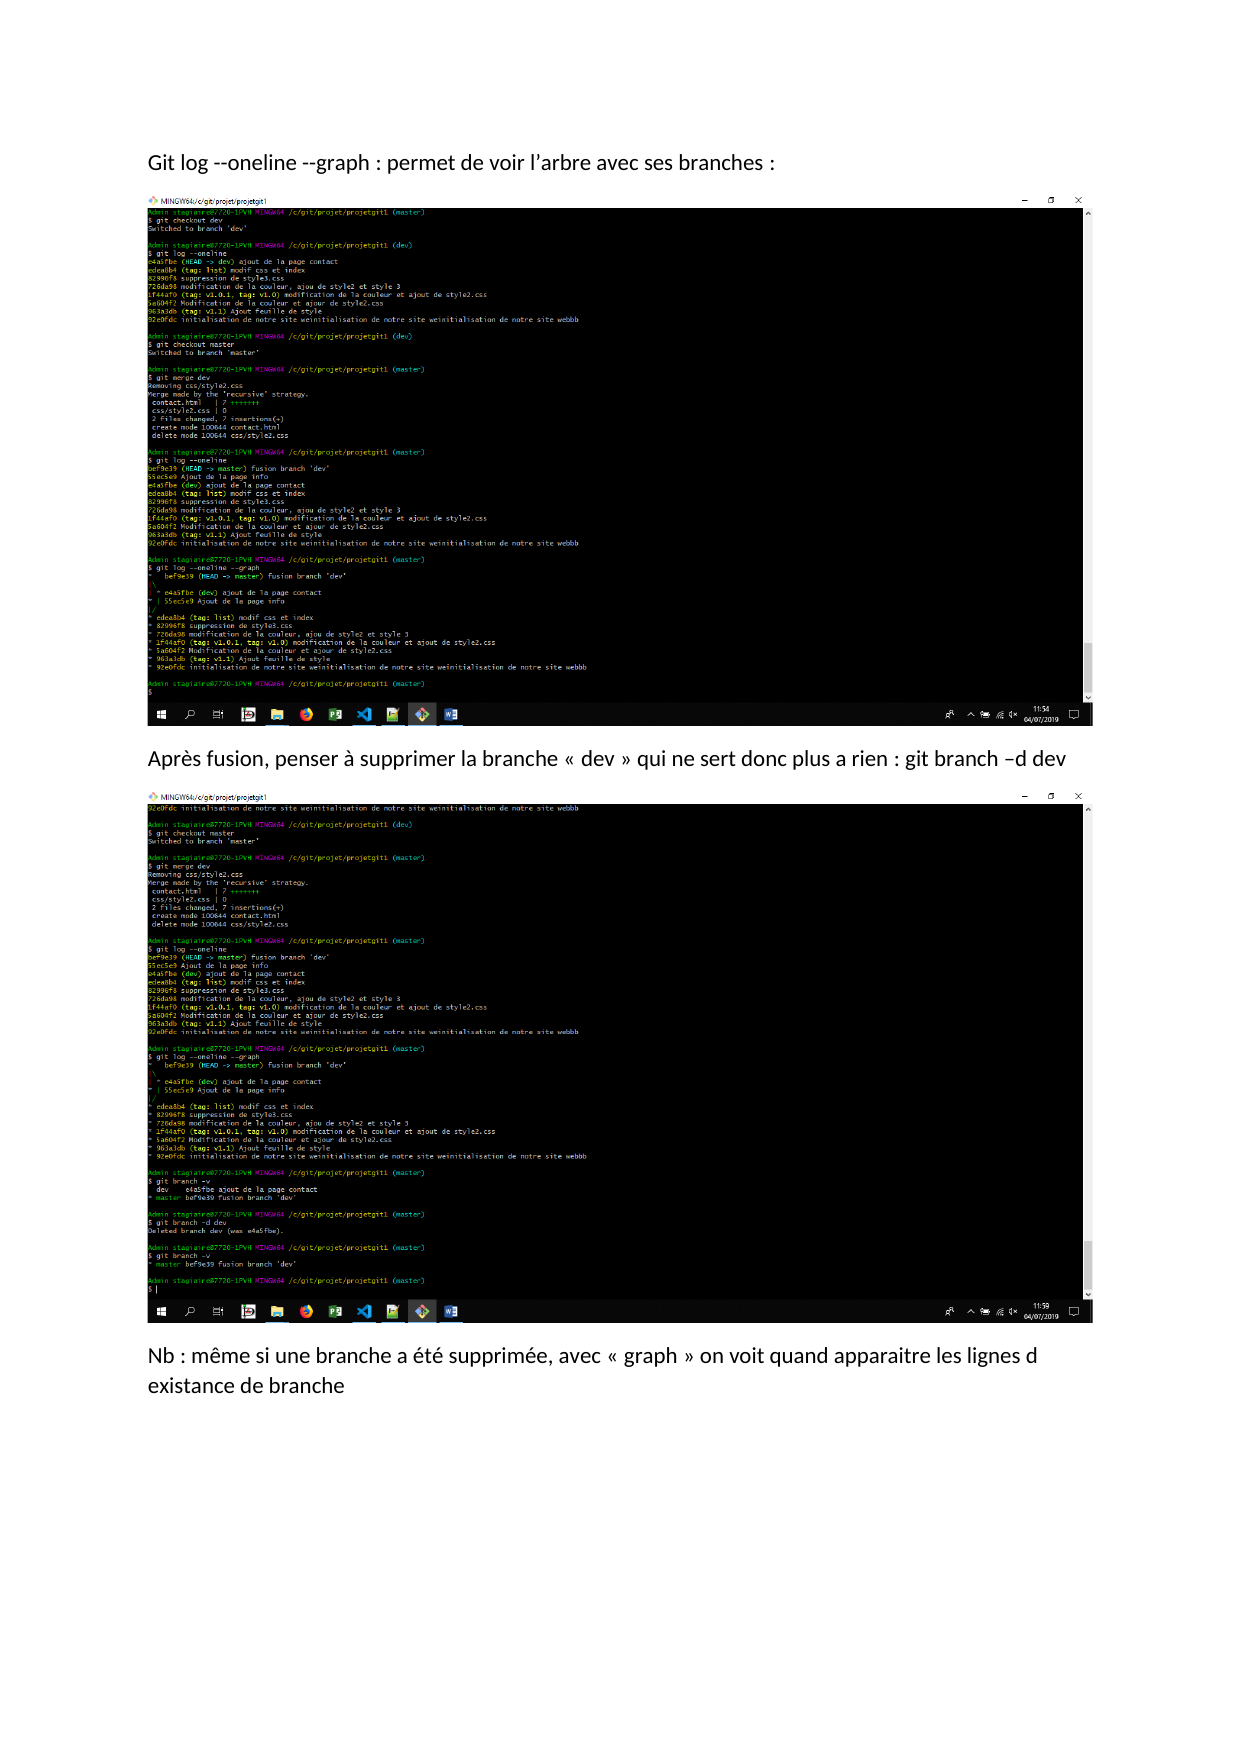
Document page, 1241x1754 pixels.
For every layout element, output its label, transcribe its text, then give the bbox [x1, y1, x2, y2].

text Après fusion, penser à supprimer la branche « dev » qui ne sert donc plus a rien : git branch –d dev [148, 744, 1093, 772]
text Git log --oneline --graph : permet de voir l’arbre avec ses branches : [148, 148, 1093, 176]
picture [147, 194, 1093, 726]
picture [147, 791, 1093, 1323]
text Nb : même si une branche a été supprimée, avec « graph » on voit quand apparaitre les lignes d existance de branche [148, 1341, 1093, 1399]
